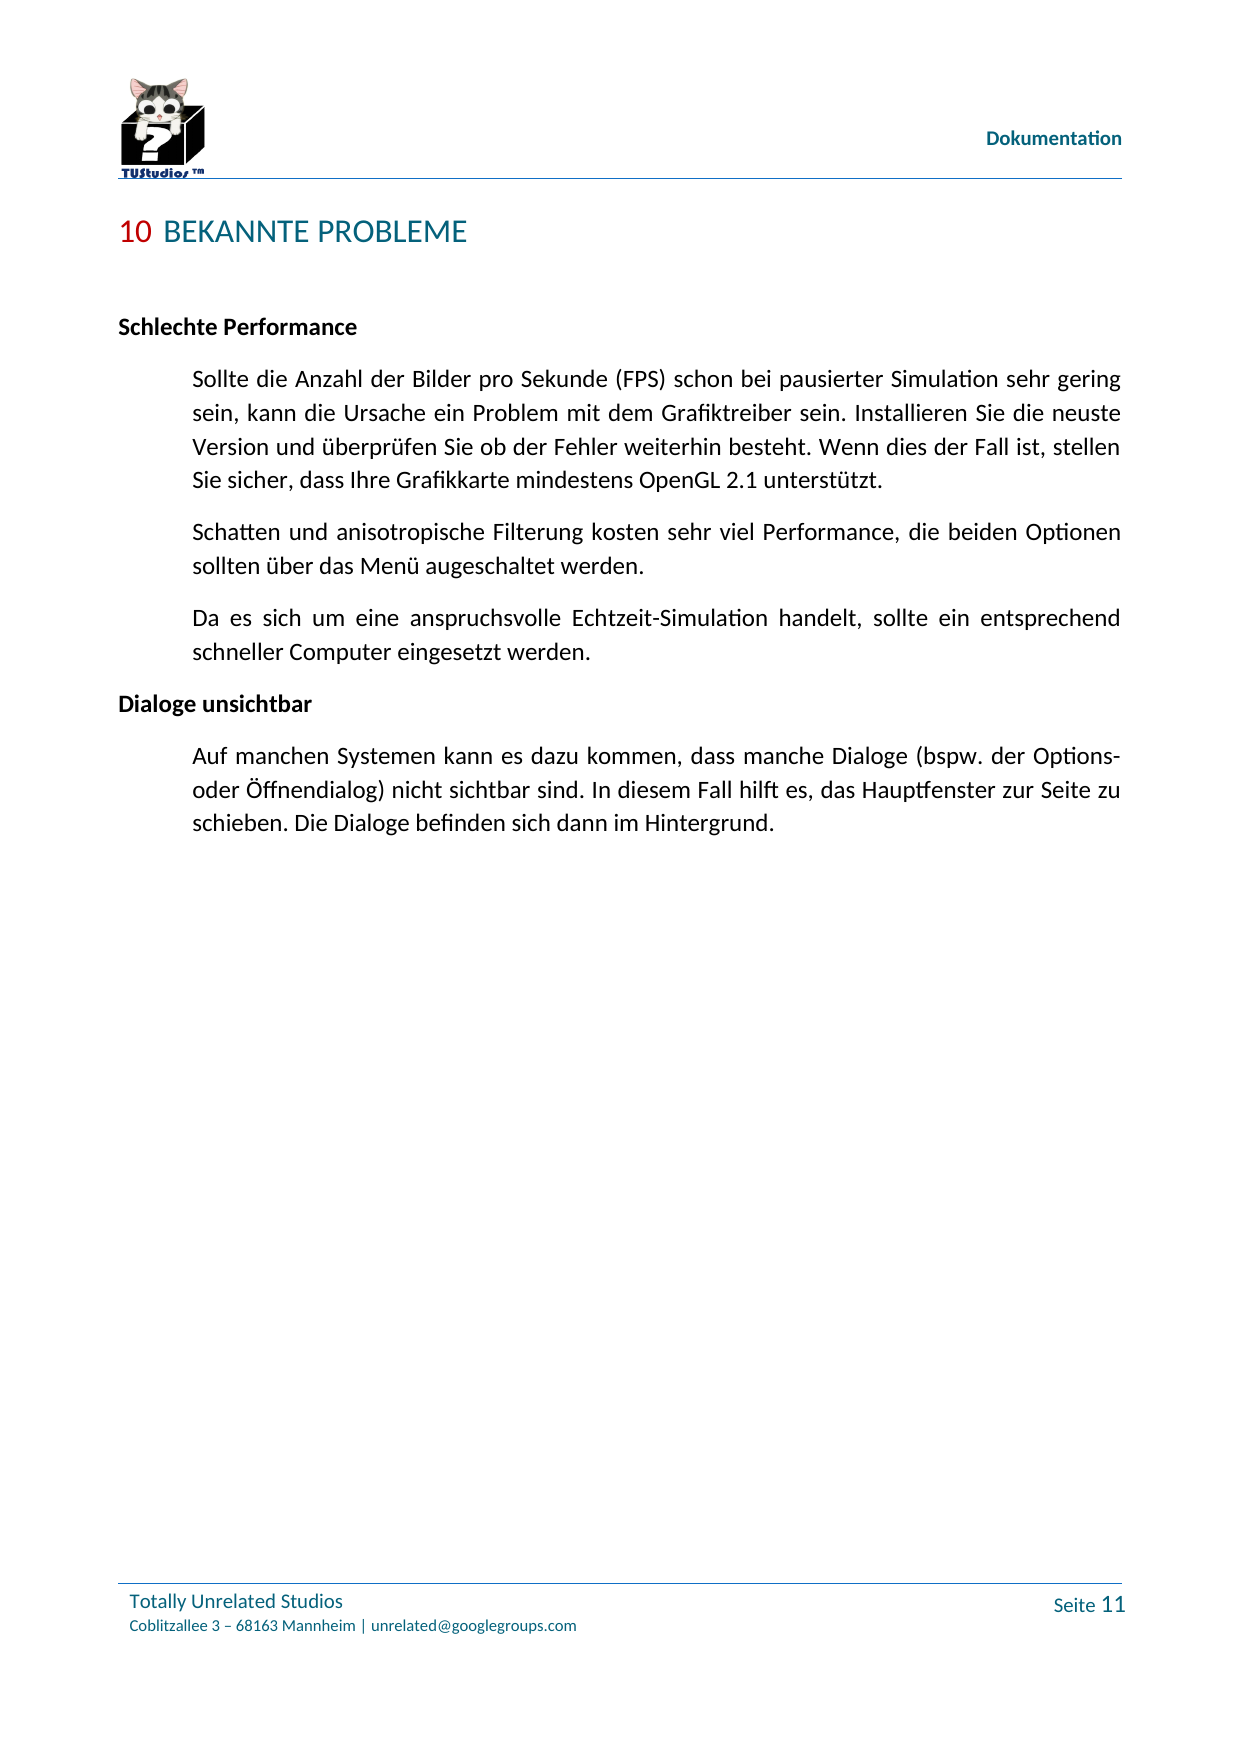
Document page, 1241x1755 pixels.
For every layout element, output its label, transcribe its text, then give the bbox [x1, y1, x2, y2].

picture [118, 73, 207, 179]
picture [439, 1620, 450, 1633]
text Schatten und anisotropische Filterung kosten sehr viel Performance, die beiden Optionen sollten über das Menü augeschaltet werden. [192, 516, 1122, 581]
text Dialoge unsichtbar [118, 688, 1122, 719]
subtitle Bekannte Probleme [118, 210, 1122, 251]
picture [245, 1620, 252, 1630]
text Auf manchen Systemen kann es dazu kommen, dass manche Dialoge (bspw. der Options- oder Öffnendialog) nicht sichtbar sind. In diesem Fall hilft es, das Hauptfenster zur Seite zu schieben. Die Dialoge befinden sich dann im Hintergrund. [192, 740, 1122, 838]
picture [282, 1620, 286, 1631]
text Sollte die Anzahl der Bilder pro Sekunde (FPS) schon bei pausierter Simulation sehr gering sein, kann die Ursache ein Problem mit dem Grafiktreiber sein. Installieren Sie die neuste Version und überprüfen Sie ob der Fehler weiterhin besteht. Wenn dies der Fall ist, stellen Sie sicher, dass Ihre Grafikkarte mindestens OpenGL 2.1 unterstützt. [192, 363, 1122, 495]
text Da es sich um eine anspruchsvolle Echtzeit-Simulation handelt, sollte ein entsprechend schneller Computer eingesetzt werden. [192, 602, 1122, 666]
text Schlechte Performance [118, 311, 1122, 342]
